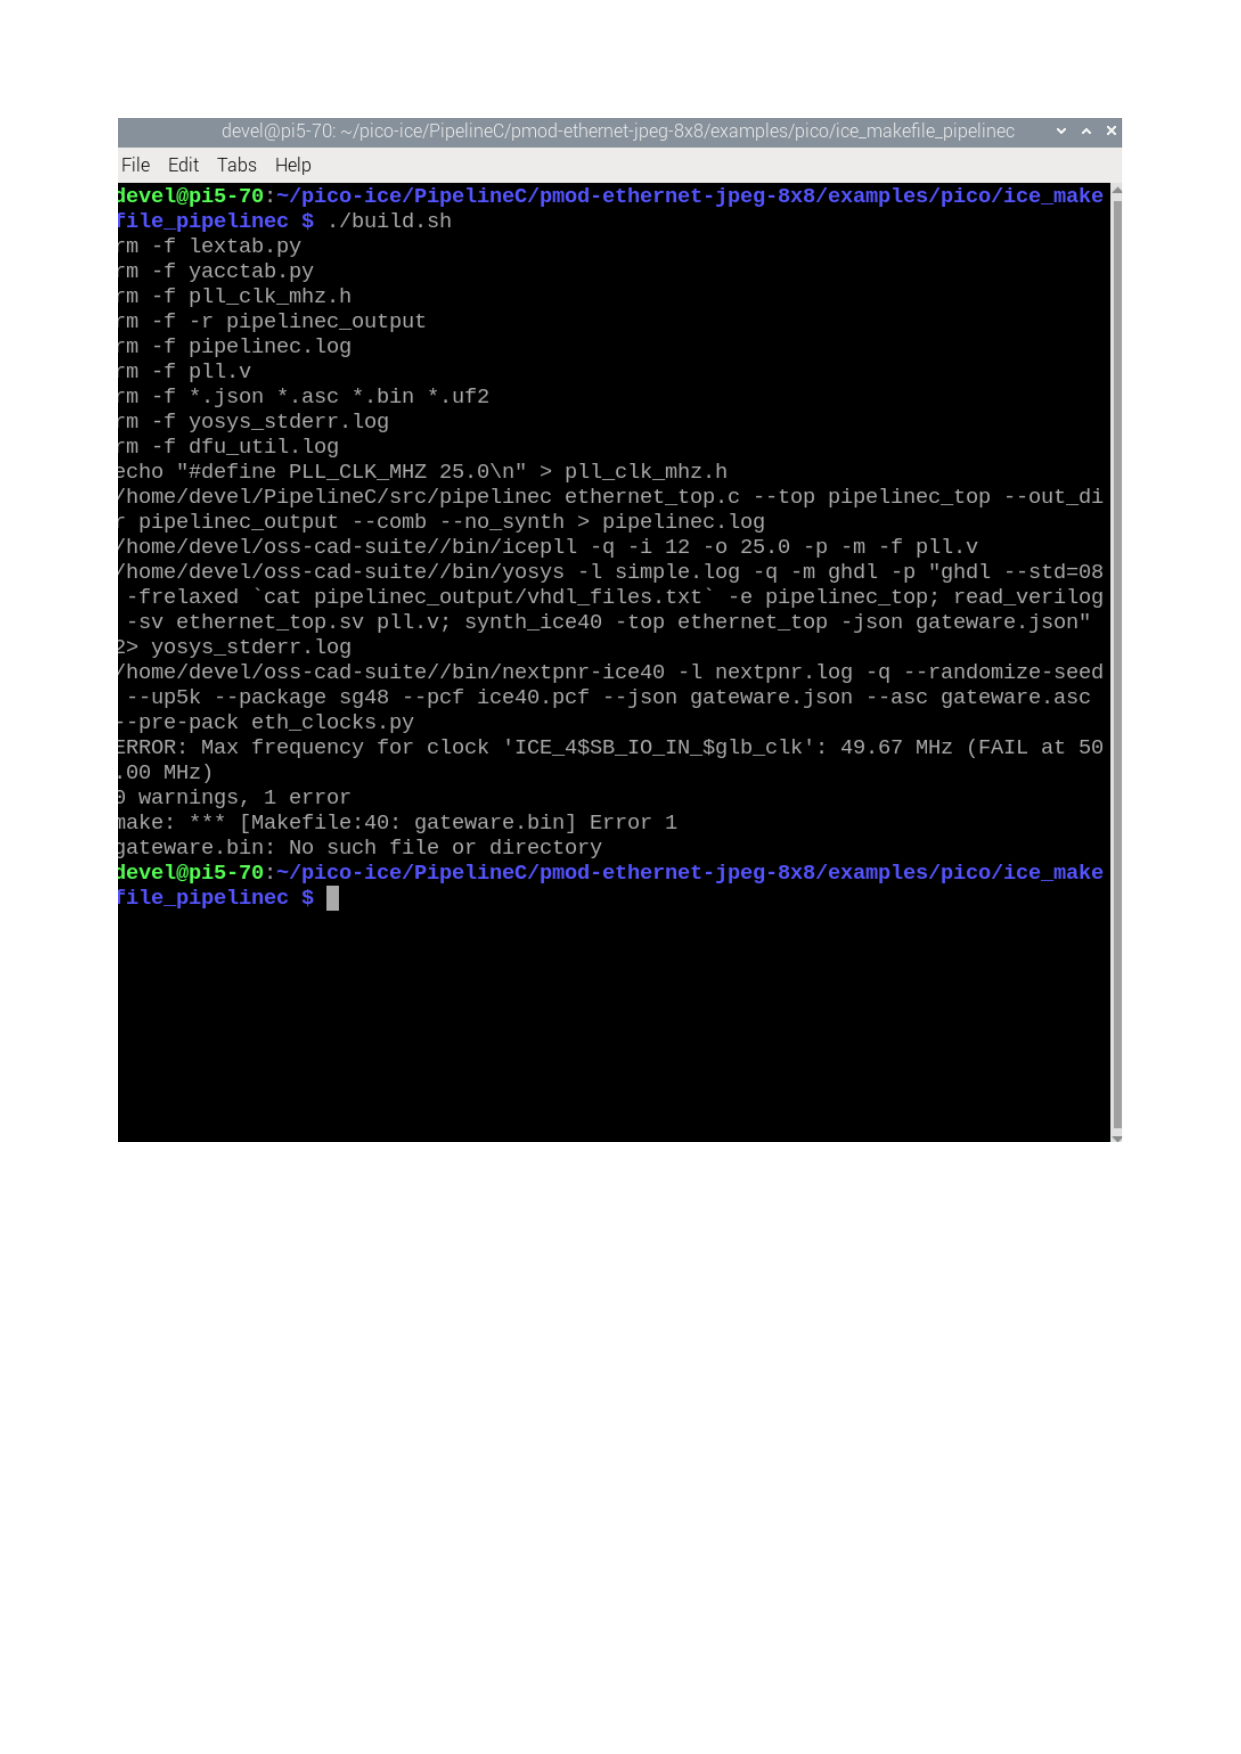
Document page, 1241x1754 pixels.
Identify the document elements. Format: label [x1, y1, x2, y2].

picture [118, 118, 1123, 1142]
